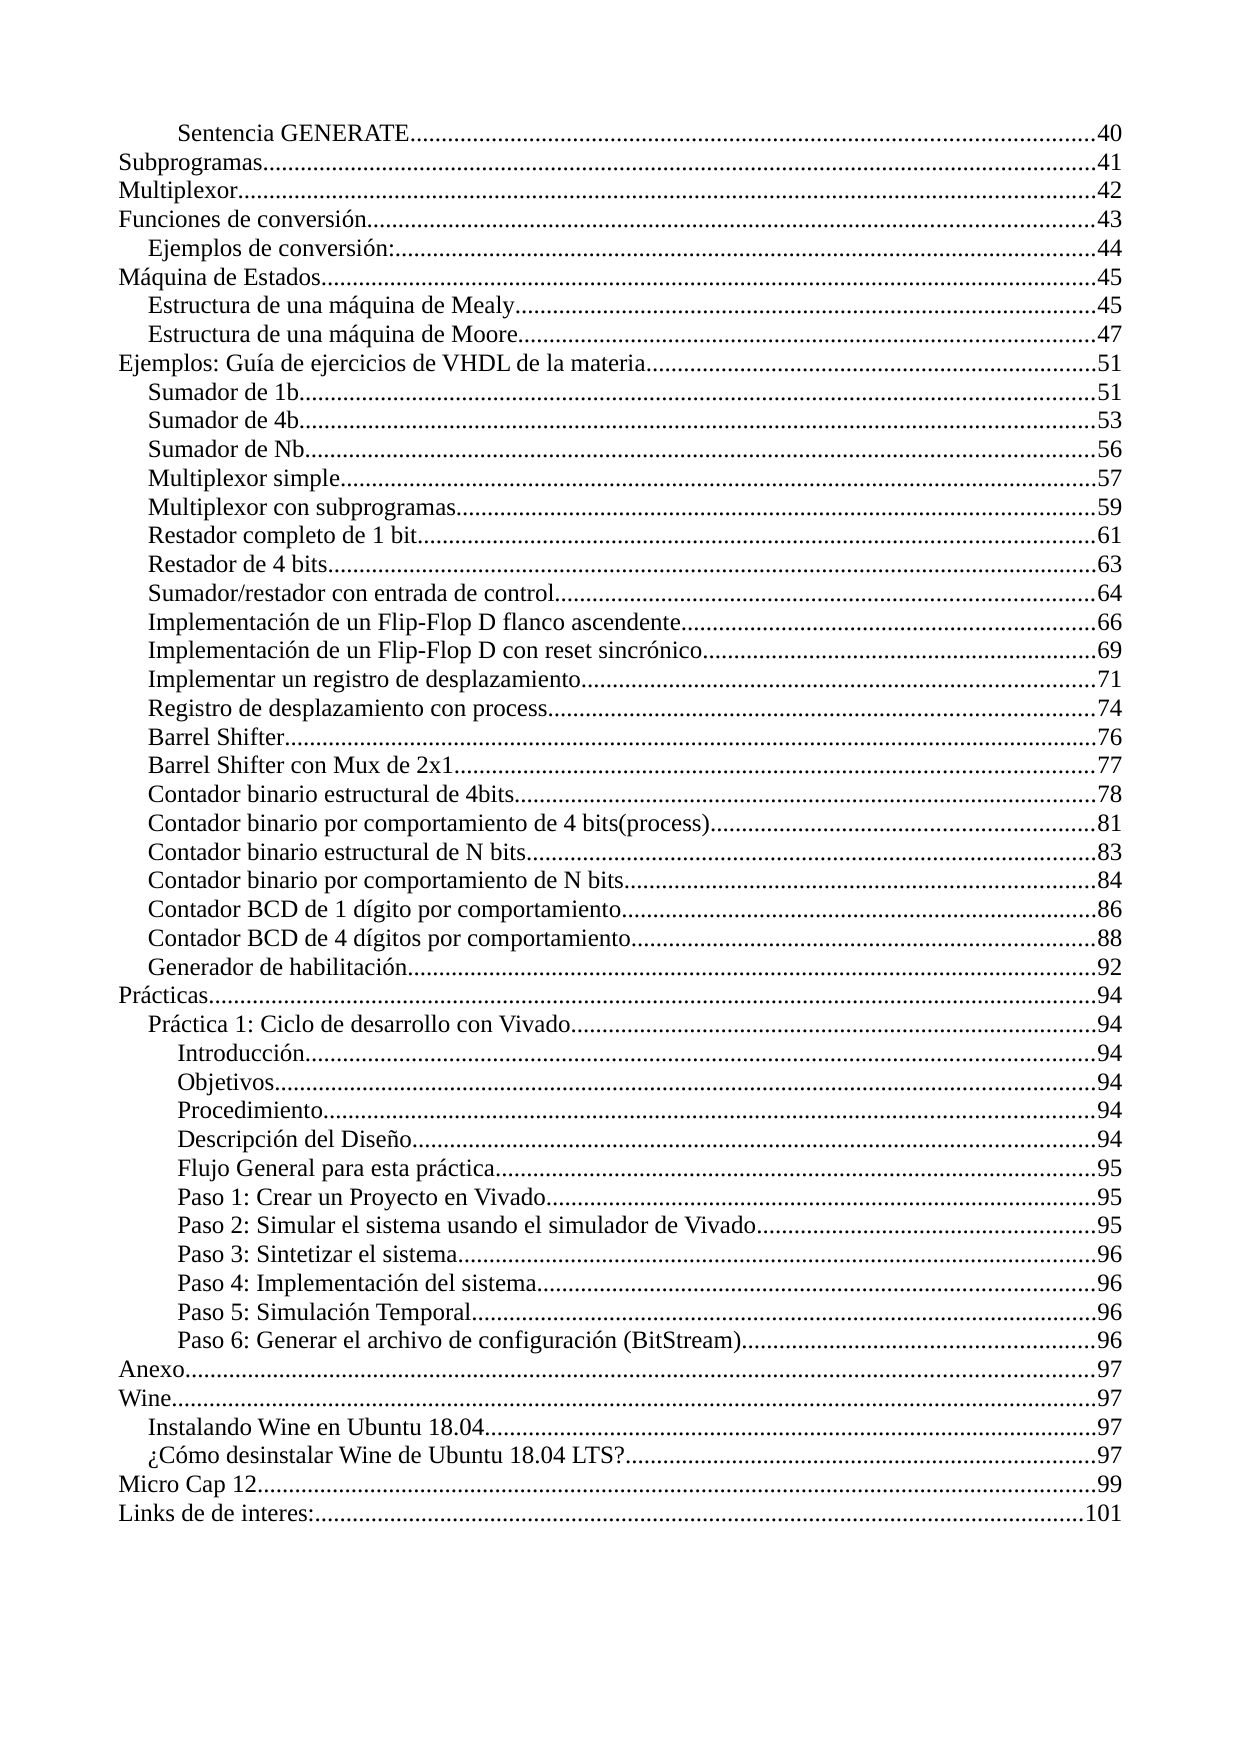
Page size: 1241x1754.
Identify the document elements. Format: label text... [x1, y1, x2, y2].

text ¿Cómo desinstalar Wine de Ubuntu 18.04 LTS? 97 [148, 1441, 1122, 1469]
text Generador de habilitación 92 [148, 952, 1122, 981]
text Implementación de un Flip-Flop D flanco ascendente 66 [148, 607, 1122, 636]
text Restador completo de 1 bit 61 [148, 521, 1122, 549]
text Sumador de 4b 53 [148, 406, 1122, 434]
text Contador binario estructural de N bits 83 [148, 837, 1122, 866]
text Paso 2: Simular el sistema usando el simulador de Vivado 95 [177, 1211, 1122, 1239]
text Anexo 97 [118, 1354, 1122, 1383]
text Ejemplos: Guía de ejercicios de VHDL de la materia 51 [118, 348, 1122, 377]
text Objetivos 94 [177, 1067, 1122, 1096]
text Procedimiento 94 [177, 1096, 1122, 1124]
text Barrel Shifter con Mux de 2x1 77 [148, 751, 1122, 779]
text Barrel Shifter 76 [148, 722, 1122, 751]
text Estructura de una máquina de Mealy 45 [148, 291, 1122, 319]
text Subprogramas 41 [118, 147, 1122, 176]
text Contador BCD de 4 dígitos por comportamiento 88 [148, 923, 1122, 952]
text Links de de interes: 101 [118, 1498, 1122, 1527]
text Estructura de una máquina de Moore 47 [148, 319, 1122, 348]
text Descripción del Diseño 94 [177, 1124, 1122, 1153]
text Sumador/restador con entrada de control 64 [148, 578, 1122, 607]
text Paso 6: Generar el archivo de configuración (BitStream) 96 [177, 1326, 1122, 1354]
text Sumador de Nb 56 [148, 434, 1122, 463]
text Micro Cap 12 99 [118, 1469, 1122, 1498]
text Prácticas 94 [118, 981, 1122, 1009]
text Multiplexor simple 57 [148, 463, 1122, 492]
text Contador binario estructural de 4bits 78 [148, 779, 1122, 808]
text Contador BCD de 1 dígito por comportamiento 86 [148, 894, 1122, 923]
text Implementación de un Flip-Flop D con reset sincrónico 69 [148, 636, 1122, 664]
text Restador de 4 bits 63 [148, 549, 1122, 578]
text Introducción 94 [177, 1038, 1122, 1067]
text Multiplexor con subprogramas 59 [148, 492, 1122, 521]
text Sumador de 1b 51 [148, 377, 1122, 406]
text Instalando Wine en Ubuntu 18.04 97 [148, 1412, 1122, 1441]
text Multiplexor 42 [118, 176, 1122, 204]
text Paso 3: Sintetizar el sistema 96 [177, 1239, 1122, 1268]
text Flujo General para esta práctica 95 [177, 1153, 1122, 1182]
text Paso 4: Implementación del sistema 96 [177, 1268, 1122, 1297]
text Sentencia GENERATE 40 [177, 118, 1122, 147]
text Máquina de Estados 45 [118, 262, 1122, 291]
text Wine 97 [118, 1383, 1122, 1412]
text Registro de desplazamiento con process 74 [148, 693, 1122, 722]
text Funciones de conversión 43 [118, 204, 1122, 233]
text Paso 5: Simulación Temporal 96 [177, 1297, 1122, 1326]
text Paso 1: Crear un Proyecto en Vivado 95 [177, 1182, 1122, 1211]
text Contador binario por comportamiento de N bits 84 [148, 866, 1122, 894]
text Práctica 1: Ciclo de desarrollo con Vivado 94 [148, 1009, 1122, 1038]
text Ejemplos de conversión: 44 [148, 233, 1122, 262]
text Contador binario por comportamiento de 4 bits(process) 81 [148, 808, 1122, 837]
text Implementar un registro de desplazamiento 71 [148, 664, 1122, 693]
